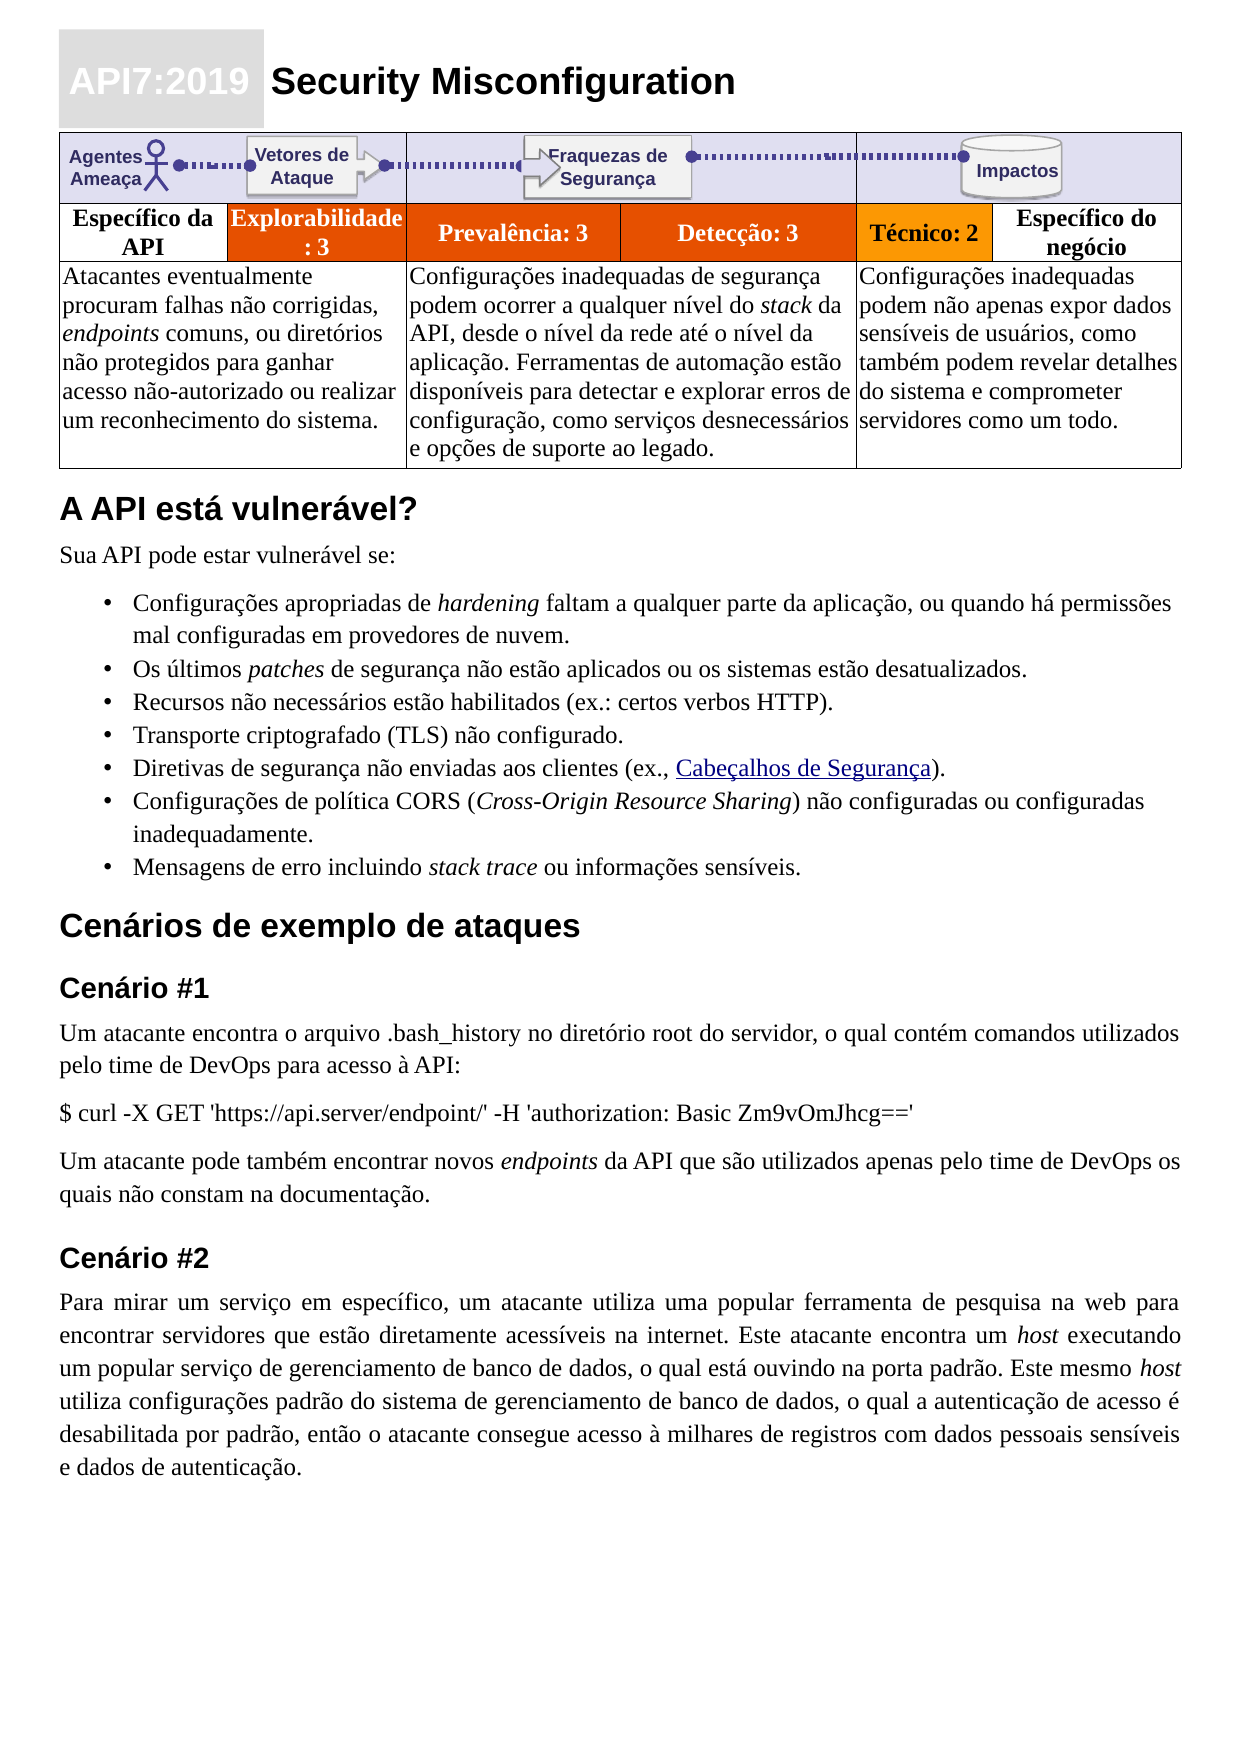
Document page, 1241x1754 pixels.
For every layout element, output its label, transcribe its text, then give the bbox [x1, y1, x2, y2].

table_header [857, 133, 992, 203]
table_cell Prevalência: 3 [407, 204, 620, 261]
table_cell Técnico: 2 [857, 204, 992, 261]
table_header [227, 133, 406, 203]
subtitle Cenário #1 [59, 971, 1181, 1005]
table_header [620, 133, 856, 203]
table_header [407, 133, 620, 203]
text $ curl -X GET 'https://api.server/endpoint/' -H 'authorization: Basic Zm9vOmJhcg==' [59, 1098, 1181, 1127]
subtitle Cenário #2 [59, 1241, 1181, 1275]
list Diretivas de segurança não enviadas aos clientes (ex., Cabeçalhos de Segurança). [103, 753, 1181, 781]
list Recursos não necessários estão habilitados (ex.: certos verbos HTTP). [103, 687, 1181, 715]
table_cell Específico da API [60, 204, 227, 261]
list Mensagens de erro incluindo stack trace ou informações sensíveis. [103, 852, 1181, 881]
table_cell Atacantes eventualmente procuram falhas não corrigidas, endpoints comuns, ou diretórios não protegidos para ganhar acesso não-autorizado ou realizar um reconhecimento do sistema. [60, 262, 406, 468]
table_header [60, 133, 227, 203]
subtitle Cenários de exemplo de ataques [59, 906, 1181, 944]
subtitle A API está vulnerável? [59, 489, 1181, 527]
text Sua API pode estar vulnerável se: [59, 540, 1181, 569]
table_cell Explorabilidade: 3 [228, 204, 406, 261]
table_cell Configurações inadequadas de segurança podem ocorrer a qualquer nível do stack da API, desde o nível da rede até o nível da aplicação. Ferramentas de automação estão disponíveis para detectar e explorar erros de configuração, como serviços desnecessários e opções de suporte ao legado. [407, 262, 856, 468]
table_cell Detecção: 3 [621, 204, 856, 261]
text Um atacante pode também encontrar novos endpoints da API que são utilizados apenas pelo time de DevOps os quais não constam na documentação. [59, 1146, 1181, 1208]
text Um atacante encontra o arquivo .bash_history no diretório root do servidor, o qual contém comandos utilizados pelo time de DevOps para acesso à API: [59, 1018, 1181, 1079]
list Transporte criptografado (TLS) não configurado. [103, 720, 1181, 748]
list Os últimos patches de segurança não estão aplicados ou os sistemas estão desatualizados. [103, 654, 1181, 682]
list Configurações apropriadas de hardening faltam a qualquer parte da aplicação, ou quando há permissões mal configuradas em provedores de nuvem. [103, 588, 1181, 649]
text Para mirar um serviço em específico, um atacante utiliza uma popular ferramenta de pesquisa na web para encontrar servidores que estão diretamente acessíveis na internet. Este atacante encontra um host executando um popular serviço de gerenciamento de banco de dados, o qual está ouvindo na porta padrão. Este mesmo host utiliza configurações padrão do sistema de gerenciamento de banco de dados, o qual a autenticação de acesso é desabilitada por padrão, então o atacante consegue acesso à milhares de registros com dados pessoais sensíveis e dados de autenticação. [59, 1287, 1181, 1481]
table_cell Configurações inadequadas podem não apenas expor dados sensíveis de usuários, como também podem revelar detalhes do sistema e comprometer servidores como um todo. [857, 262, 1181, 468]
list Configurações de política CORS (Cross-Origin Resource Sharing) não configuradas ou configuradas inadequadamente. [103, 786, 1181, 847]
table_header [992, 133, 1181, 203]
table_cell Específico do negócio [993, 204, 1181, 261]
